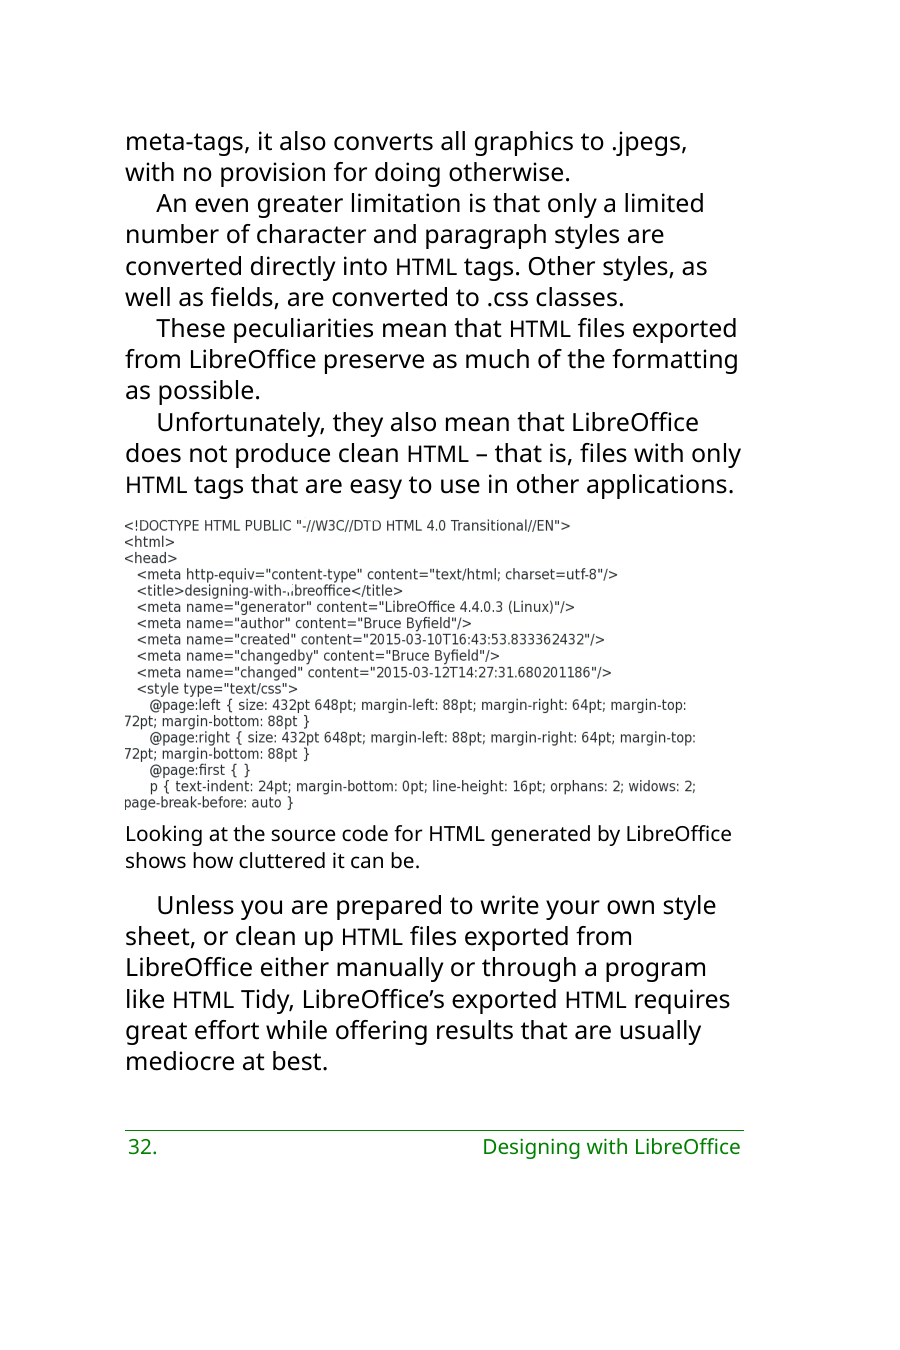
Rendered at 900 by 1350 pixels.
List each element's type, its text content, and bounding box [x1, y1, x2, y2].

picture [125, 515, 698, 810]
table_cell Looking at the source code for HTML generated by LibreOffice shows how cluttered it can be. [125, 812, 744, 874]
text meta-tags, it also converts all graphics to .jpegs, with no provision for doing otherwise. [125, 125, 744, 187]
table_header [698, 516, 744, 809]
text These peculiarities mean that HTML files exported from LibreOffice preserve as much of the formatting as possible. [125, 312, 744, 406]
text Unless you are prepared to write your own style sheet, or clean up HTML files exported from LibreOffice either manually or through a program like HTML Tidy, LibreOffice’s exported HTML requires great effort while offering results that are usually mediocre at best. [125, 889, 744, 1077]
text Unfortunately, they also mean that LibreOffice does not produce clean HTML – that is, files with only HTML tags that are easy to use in other applications. [125, 406, 744, 500]
text An even greater limitation is that only a limited number of character and paragraph styles are converted directly into HTML tags. Other styles, as well as fields, are converted to .css classes. [125, 187, 744, 312]
